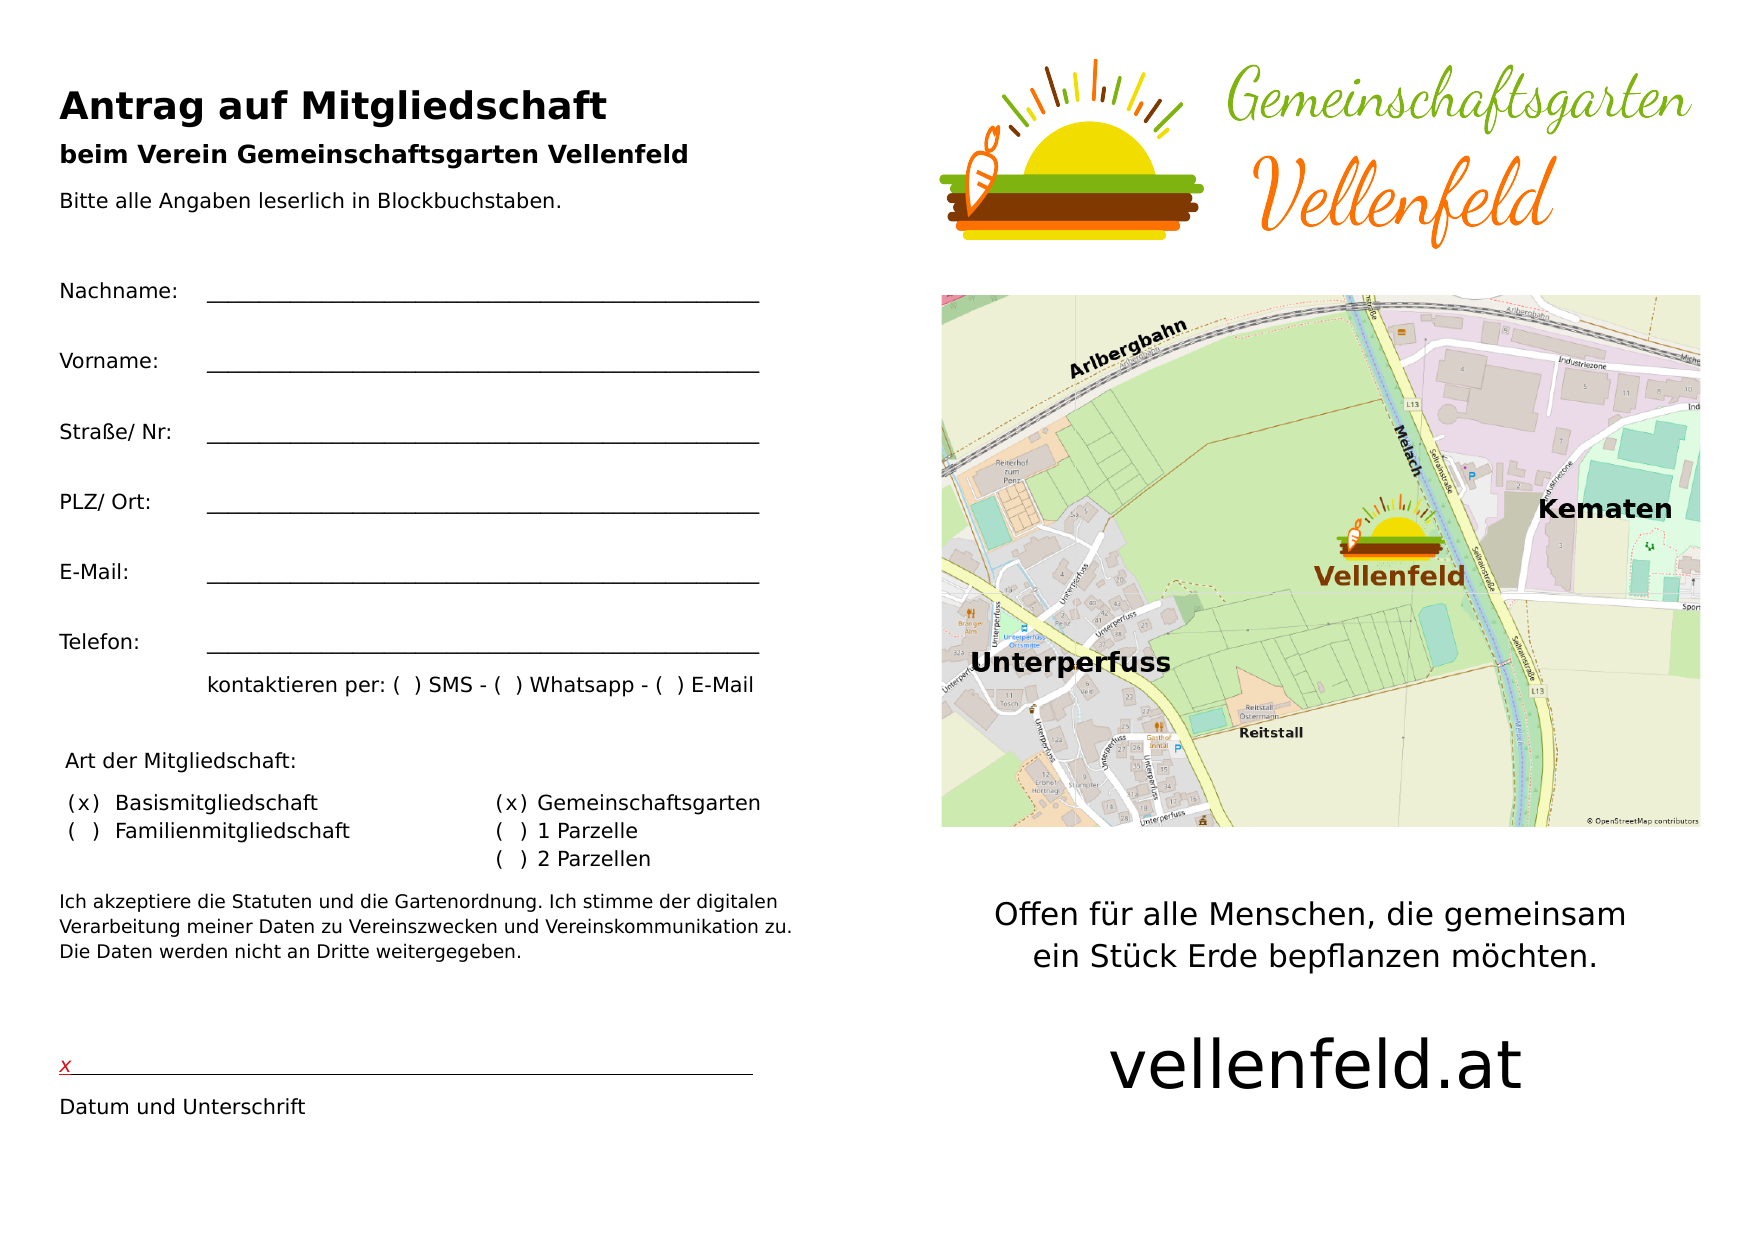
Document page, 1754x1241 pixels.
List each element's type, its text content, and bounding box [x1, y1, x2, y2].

text Ich akzeptiere die Statuten und die Gartenordnung. Ich stimme der digitalen Verarbeitung meiner Daten zu Vereinszwecken und Vereinskommunikation zu. Die Daten werden nicht an Dritte weitergegeben. [59, 891, 818, 1008]
text Telefon: _____________________________________________________ [59, 630, 818, 655]
text x [59, 1025, 818, 1077]
text Offen für alle Menschen, die gemeinsam ein Stück Erde bepflanzen möchten. [936, 896, 1695, 1007]
subtitle Antrag auf Mitgliedschaft [59, 84, 818, 128]
text Bitte alle Angaben leserlich in Blockbuchstaben. [59, 189, 818, 213]
text Datum und Unterschrift [59, 1095, 818, 1120]
picture [939, 59, 1692, 249]
picture [941, 295, 1701, 827]
table_header (x) Gemeinschaftsgarten ( ) 1 Parzelle ( ) 2 Parzellen [487, 743, 818, 891]
text vellenfeld.at [936, 1026, 1695, 1104]
text Straße/ Nr: _____________________________________________________ [59, 420, 818, 472]
text PLZ/ Ort: _____________________________________________________ [59, 490, 818, 542]
text E-Mail: _____________________________________________________ [59, 560, 818, 612]
text kontaktieren per: ( ) SMS - ( ) Whatsapp - ( ) E-Mail [59, 673, 818, 725]
text Vorname: _____________________________________________________ [59, 349, 818, 402]
table_header Art der Mitgliedschaft: (x) Basismitgliedschaft ( ) Familienmitgliedschaft [59, 743, 487, 891]
text Nachname: _____________________________________________________ [59, 279, 818, 331]
text beim Verein Gemeinschaftsgarten Vellenfeld [59, 141, 818, 170]
